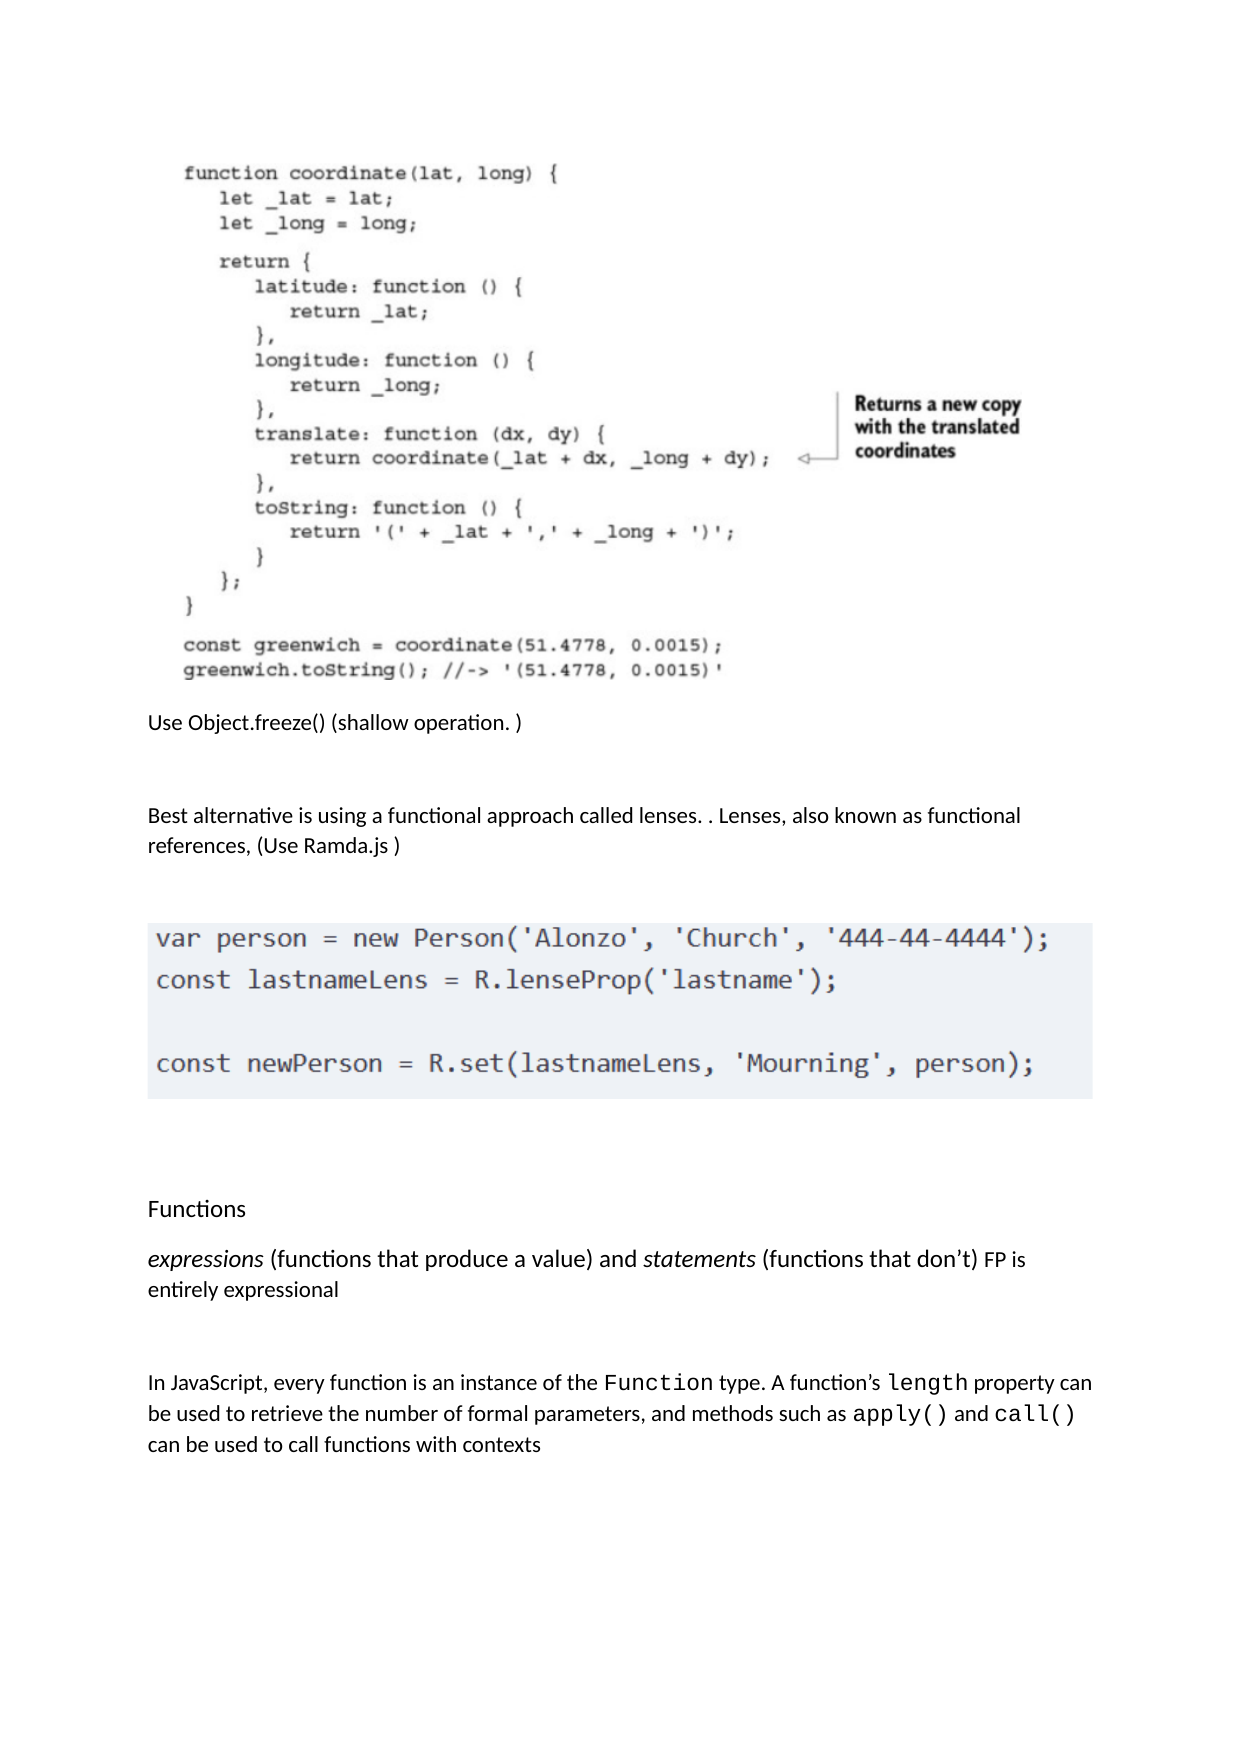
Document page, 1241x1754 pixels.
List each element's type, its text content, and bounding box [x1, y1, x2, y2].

text Functions [148, 1193, 1093, 1224]
text expressions (functions that produce a value) and statements (functions that don’t) FP is entirely expressional [148, 1243, 1093, 1303]
text Best alternative is using a functional approach called lenses. . Lenses, also known as functional references, (Use Ramda.js ) [148, 801, 1093, 859]
text Use Object.freeze() (shallow operation. ) [148, 706, 1093, 736]
text In JavaScript, every function is an instance of the Function type. A function’s length property can be used to retrieve the number of formal parameters, and methods such as apply() and call() can be used to call functions with contexts [148, 1368, 1093, 1458]
